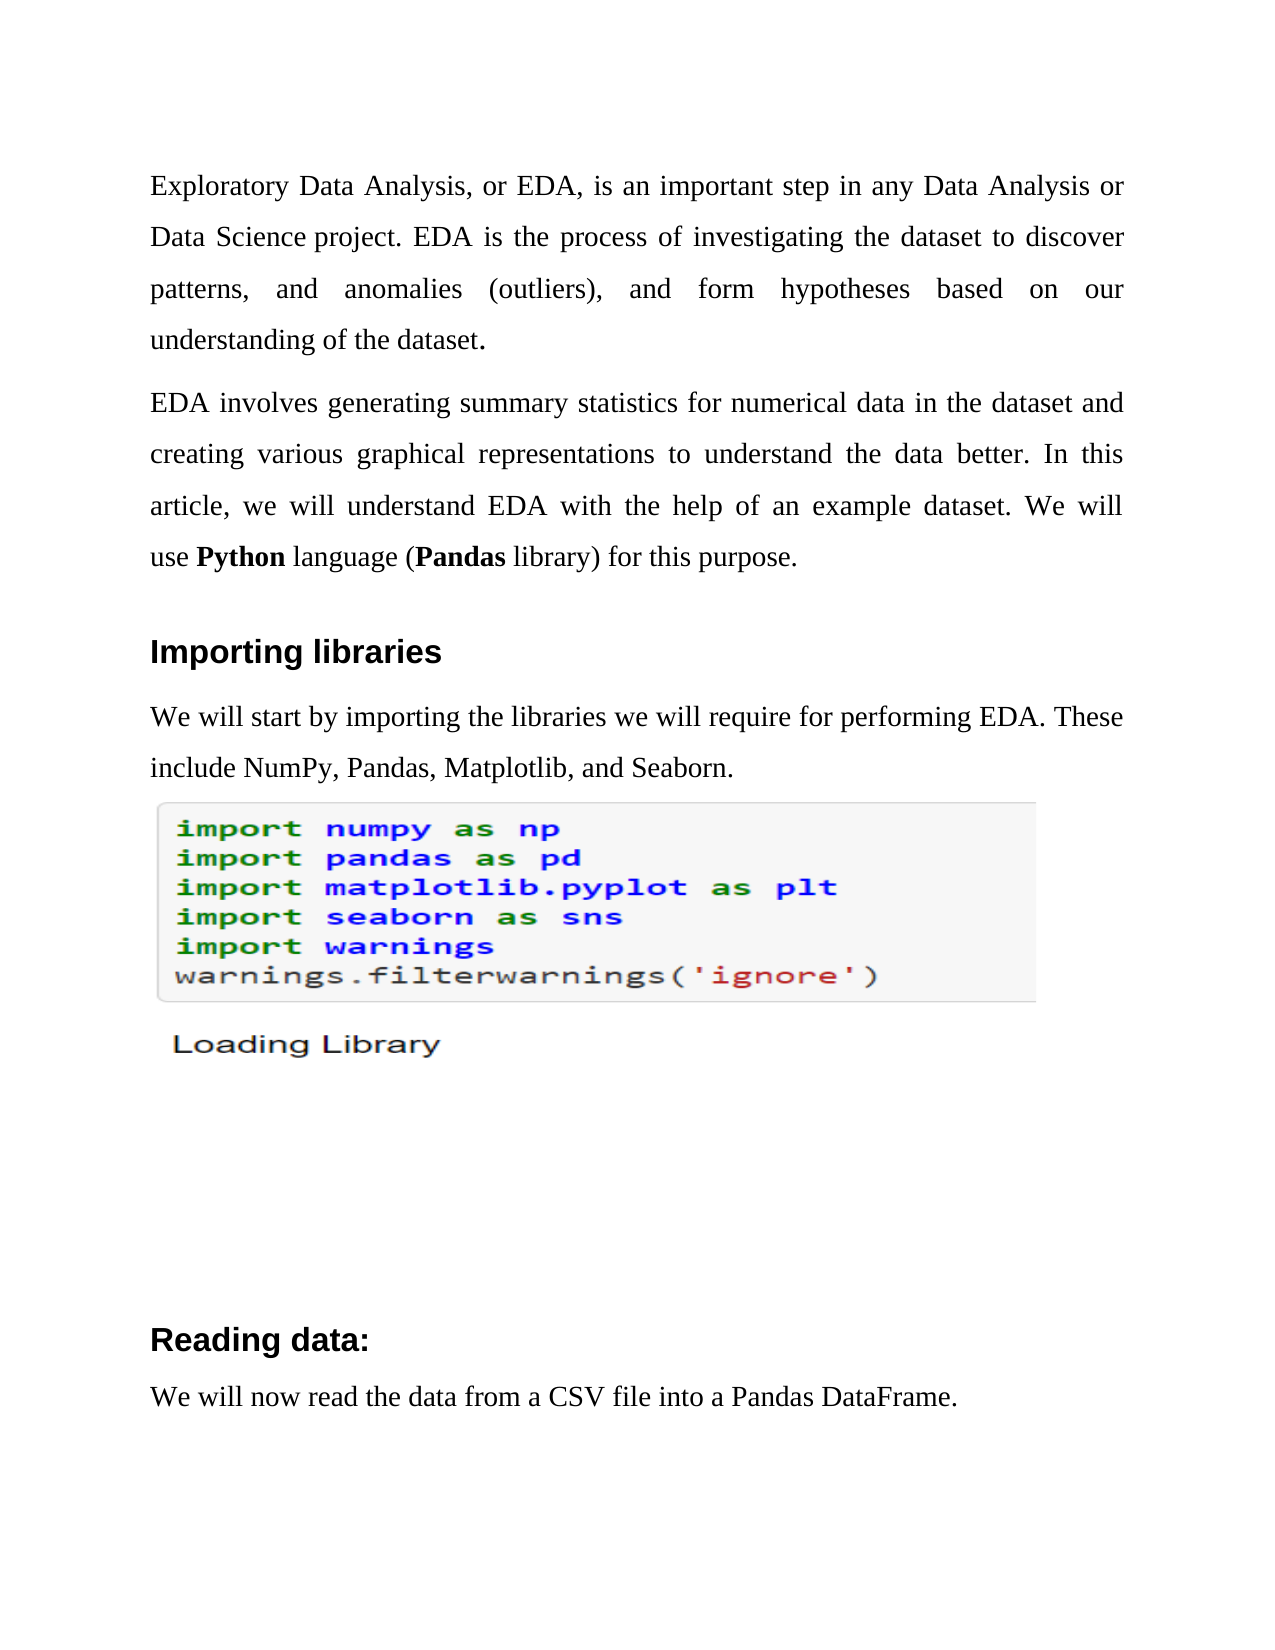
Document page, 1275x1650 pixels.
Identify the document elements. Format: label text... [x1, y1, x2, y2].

text Exploratory Data Analysis, or EDA, is an important step in any Data Analysis or Data Science project. EDA is the process of investigating the dataset to discover patterns, and anomalies (outliers), and form hypotheses based on our understanding of the dataset. [150, 150, 1125, 356]
text We will start by importing the libraries we will require for performing EDA. These include NumPy, Pandas, Matplotlib, and Seaborn. [150, 681, 1125, 784]
subtitle Reading data: [150, 1320, 1125, 1358]
text EDA involves generating summary statistics for numerical data in the dataset and creating various graphical representations to understand the data better. In this article, we will understand EDA with the help of an example dataset. We will use Python language (Pandas library) for this purpose. [150, 367, 1125, 573]
text We will now read the data from a CSV file into a Pandas DataFrame. [150, 1379, 1125, 1413]
text Importing libraries [150, 632, 1125, 671]
